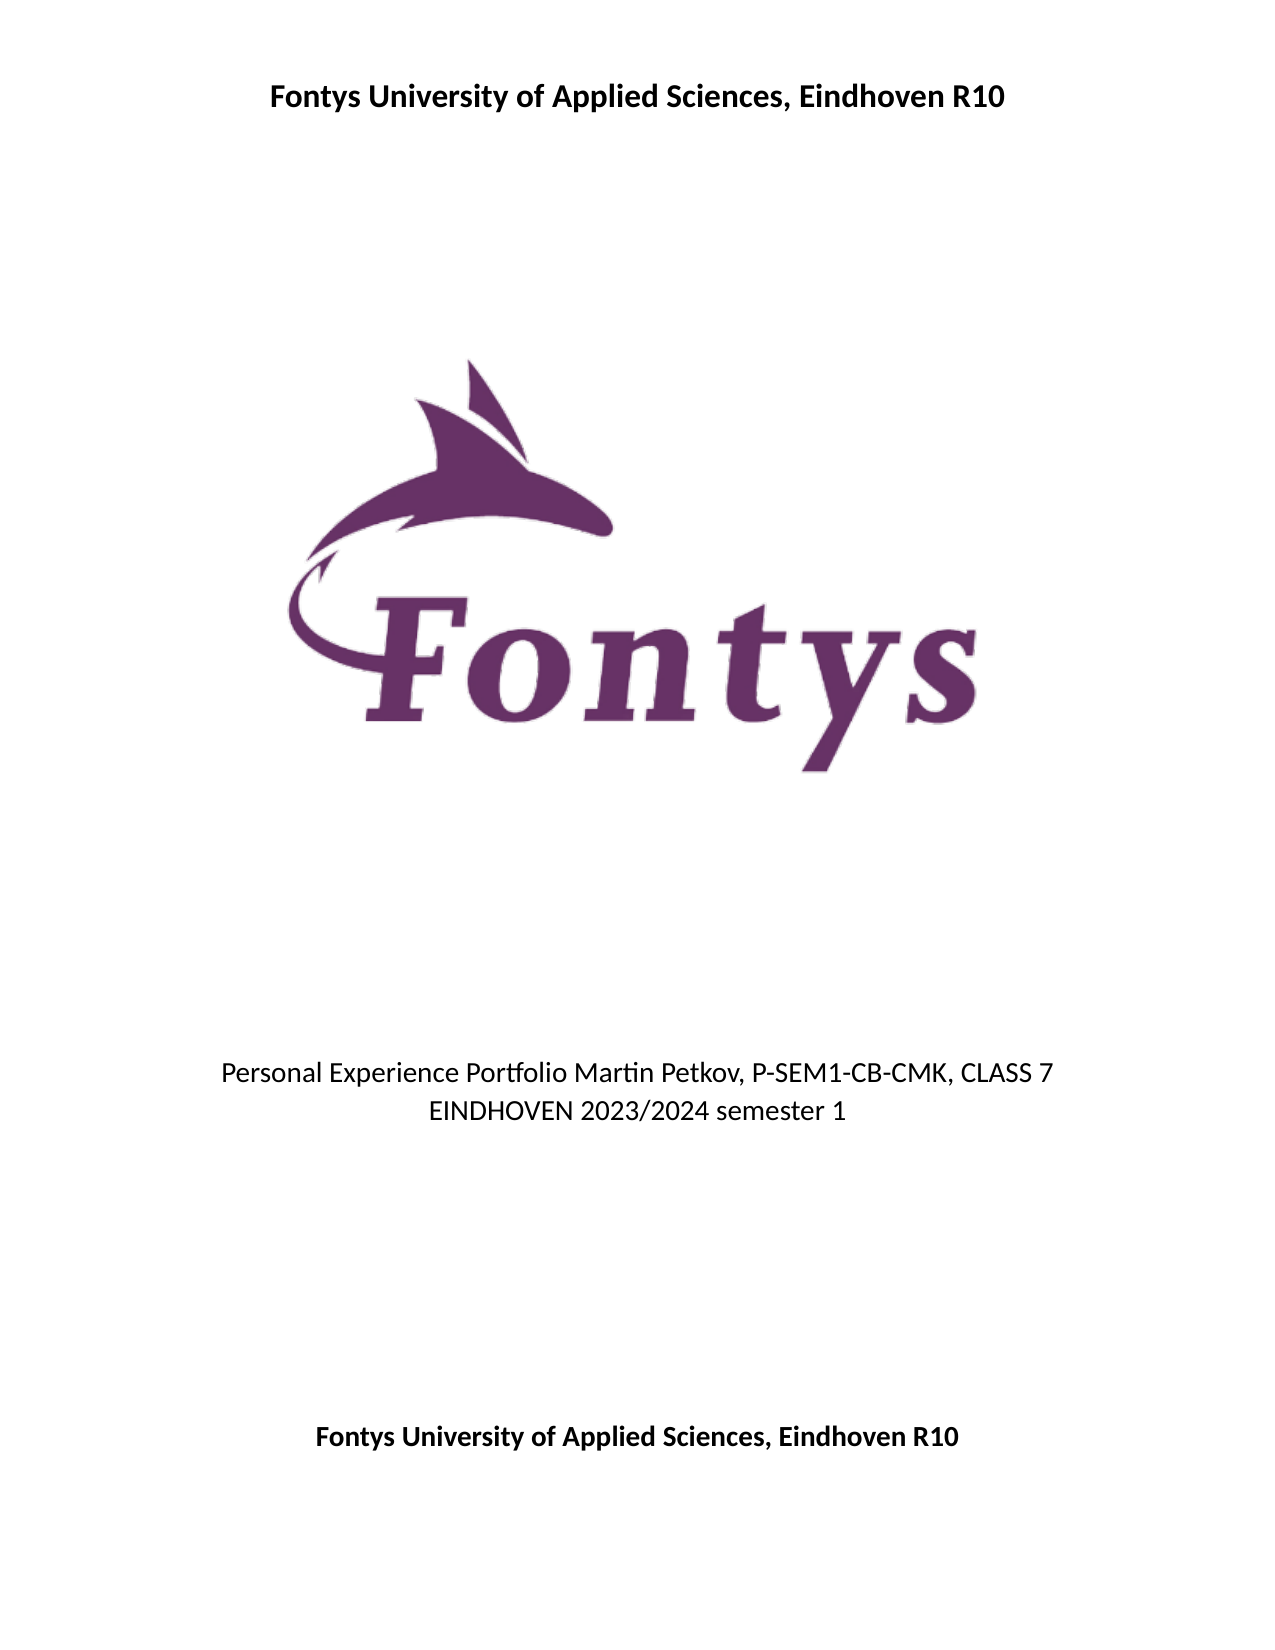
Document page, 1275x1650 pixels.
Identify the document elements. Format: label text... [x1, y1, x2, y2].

text Fontys University of Applied Sciences, Eindhoven R10 [150, 1418, 1125, 1453]
text Fontys University of Applied Sciences, Eindhoven R10 [150, 75, 1125, 116]
text Personal Experience Portfolio Martin Petkov, P-SEM1-CB-CMK, CLASS 7 EINDHOVEN 2023/2024 semester 1 [150, 1054, 1125, 1127]
